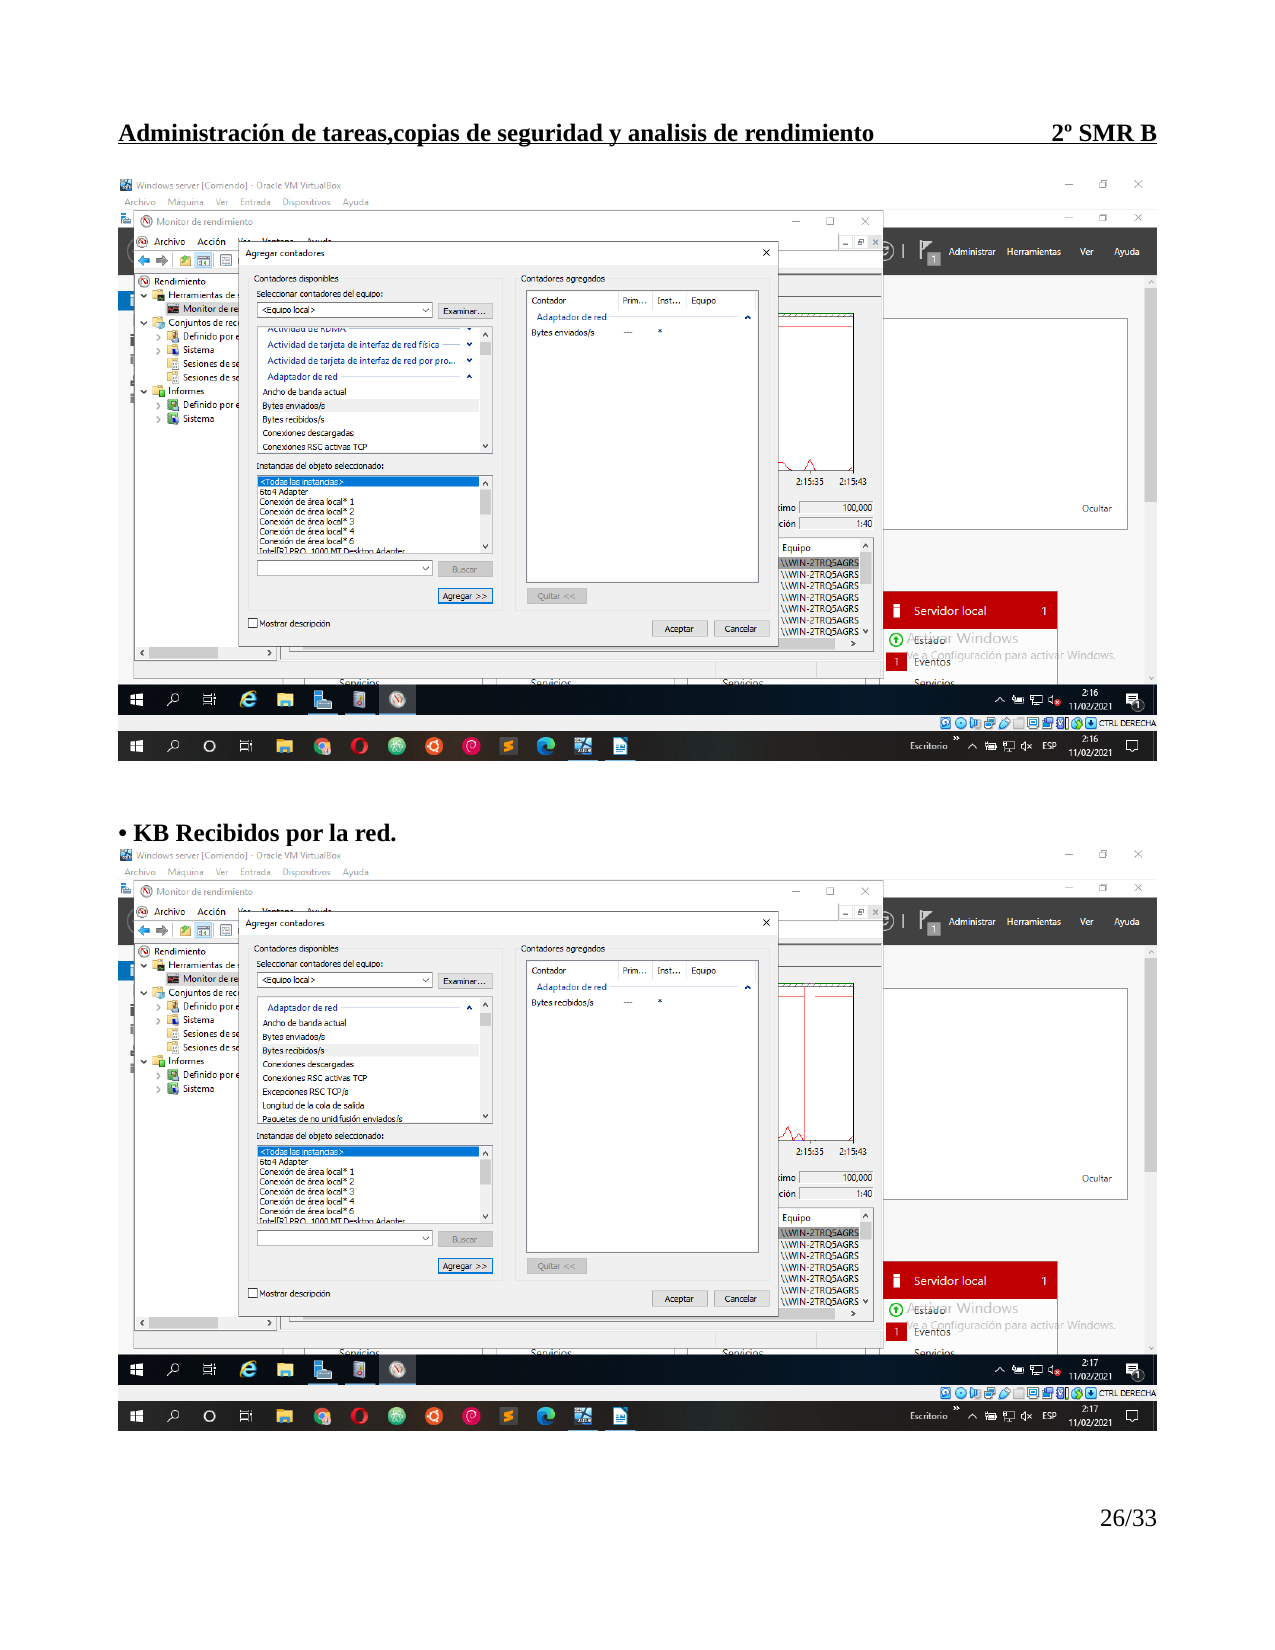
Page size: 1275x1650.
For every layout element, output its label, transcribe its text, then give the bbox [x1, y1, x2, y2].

picture [118, 176, 1157, 761]
picture [118, 846, 1157, 1431]
text • KB Recibidos por la red. [118, 818, 1157, 846]
